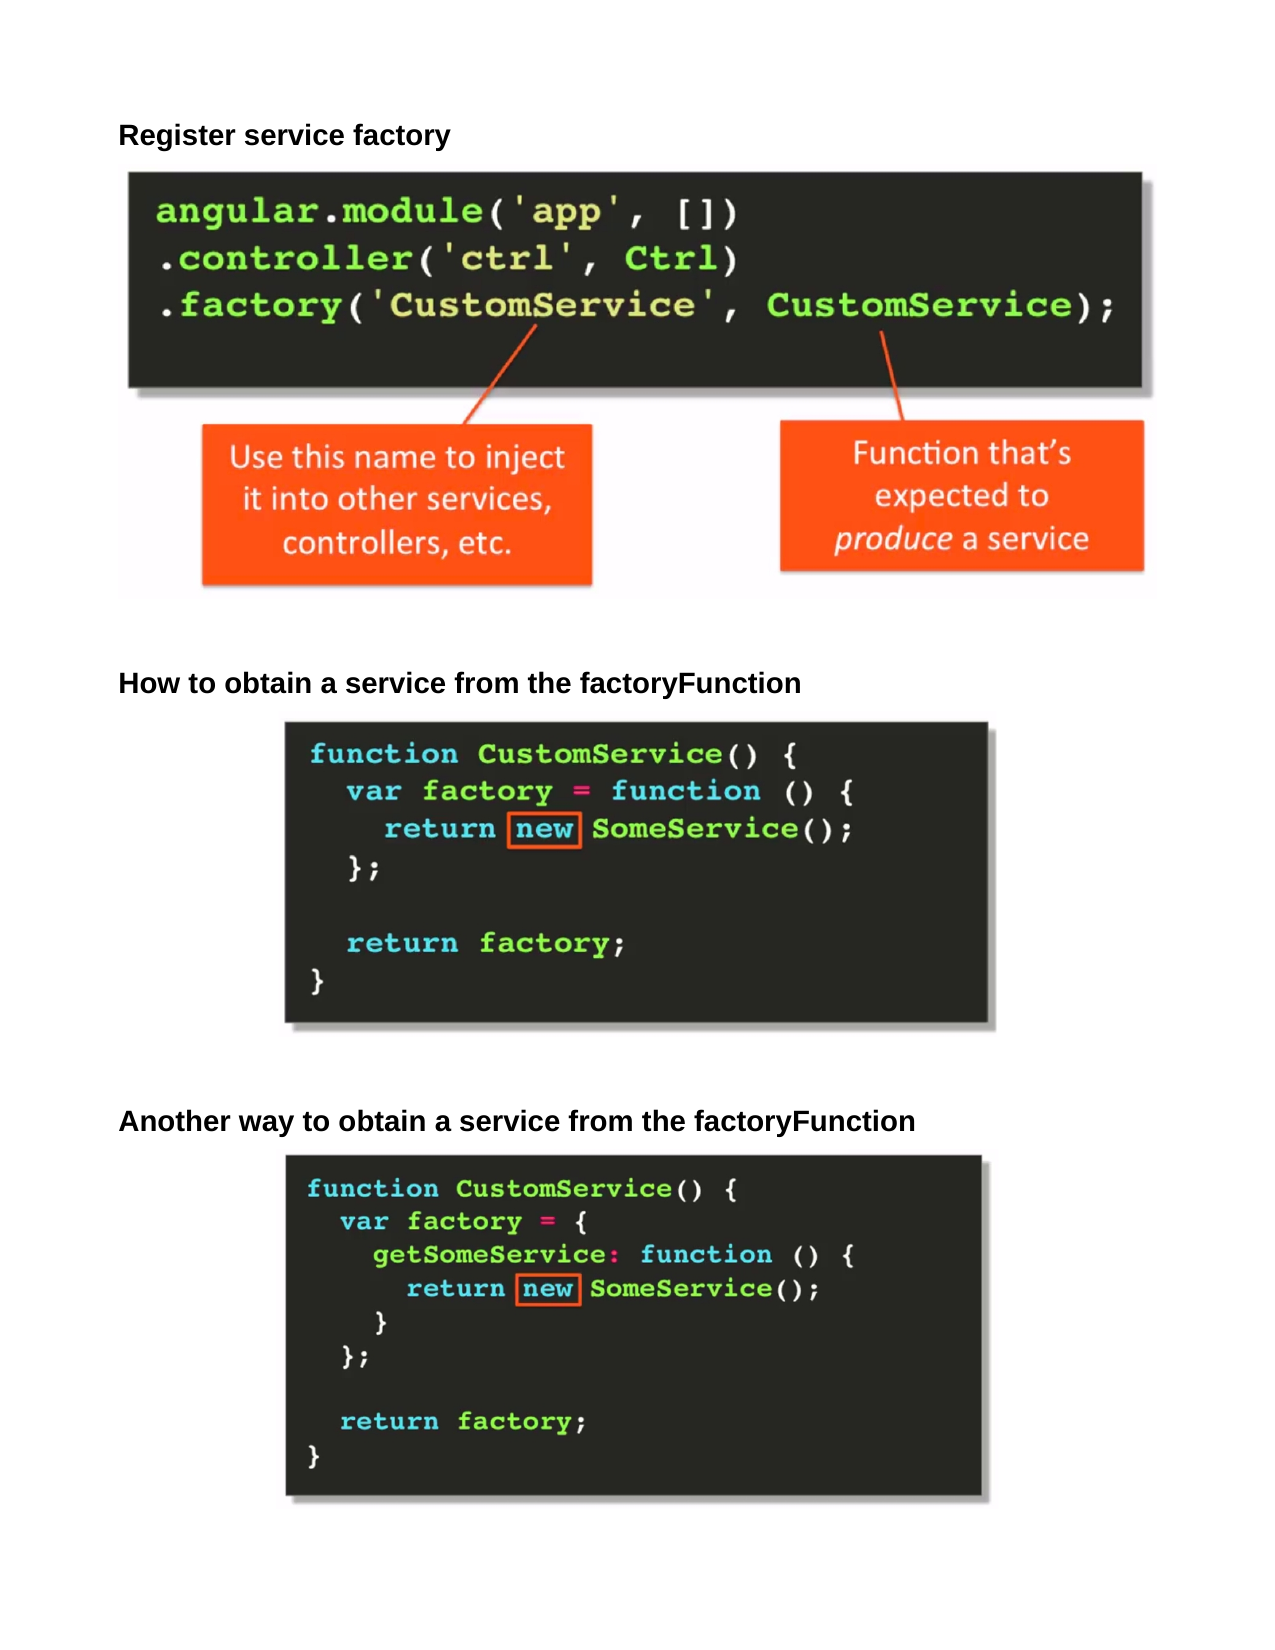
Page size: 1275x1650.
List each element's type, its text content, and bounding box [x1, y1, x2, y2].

subtitle Another way to obtain a service from the factoryFunction [118, 1103, 1157, 1137]
subtitle Register service factory [118, 118, 1157, 152]
picture [276, 1149, 999, 1509]
picture [118, 164, 1157, 599]
subtitle How to obtain a service from the factoryFunction [118, 666, 1157, 699]
picture [278, 711, 997, 1037]
